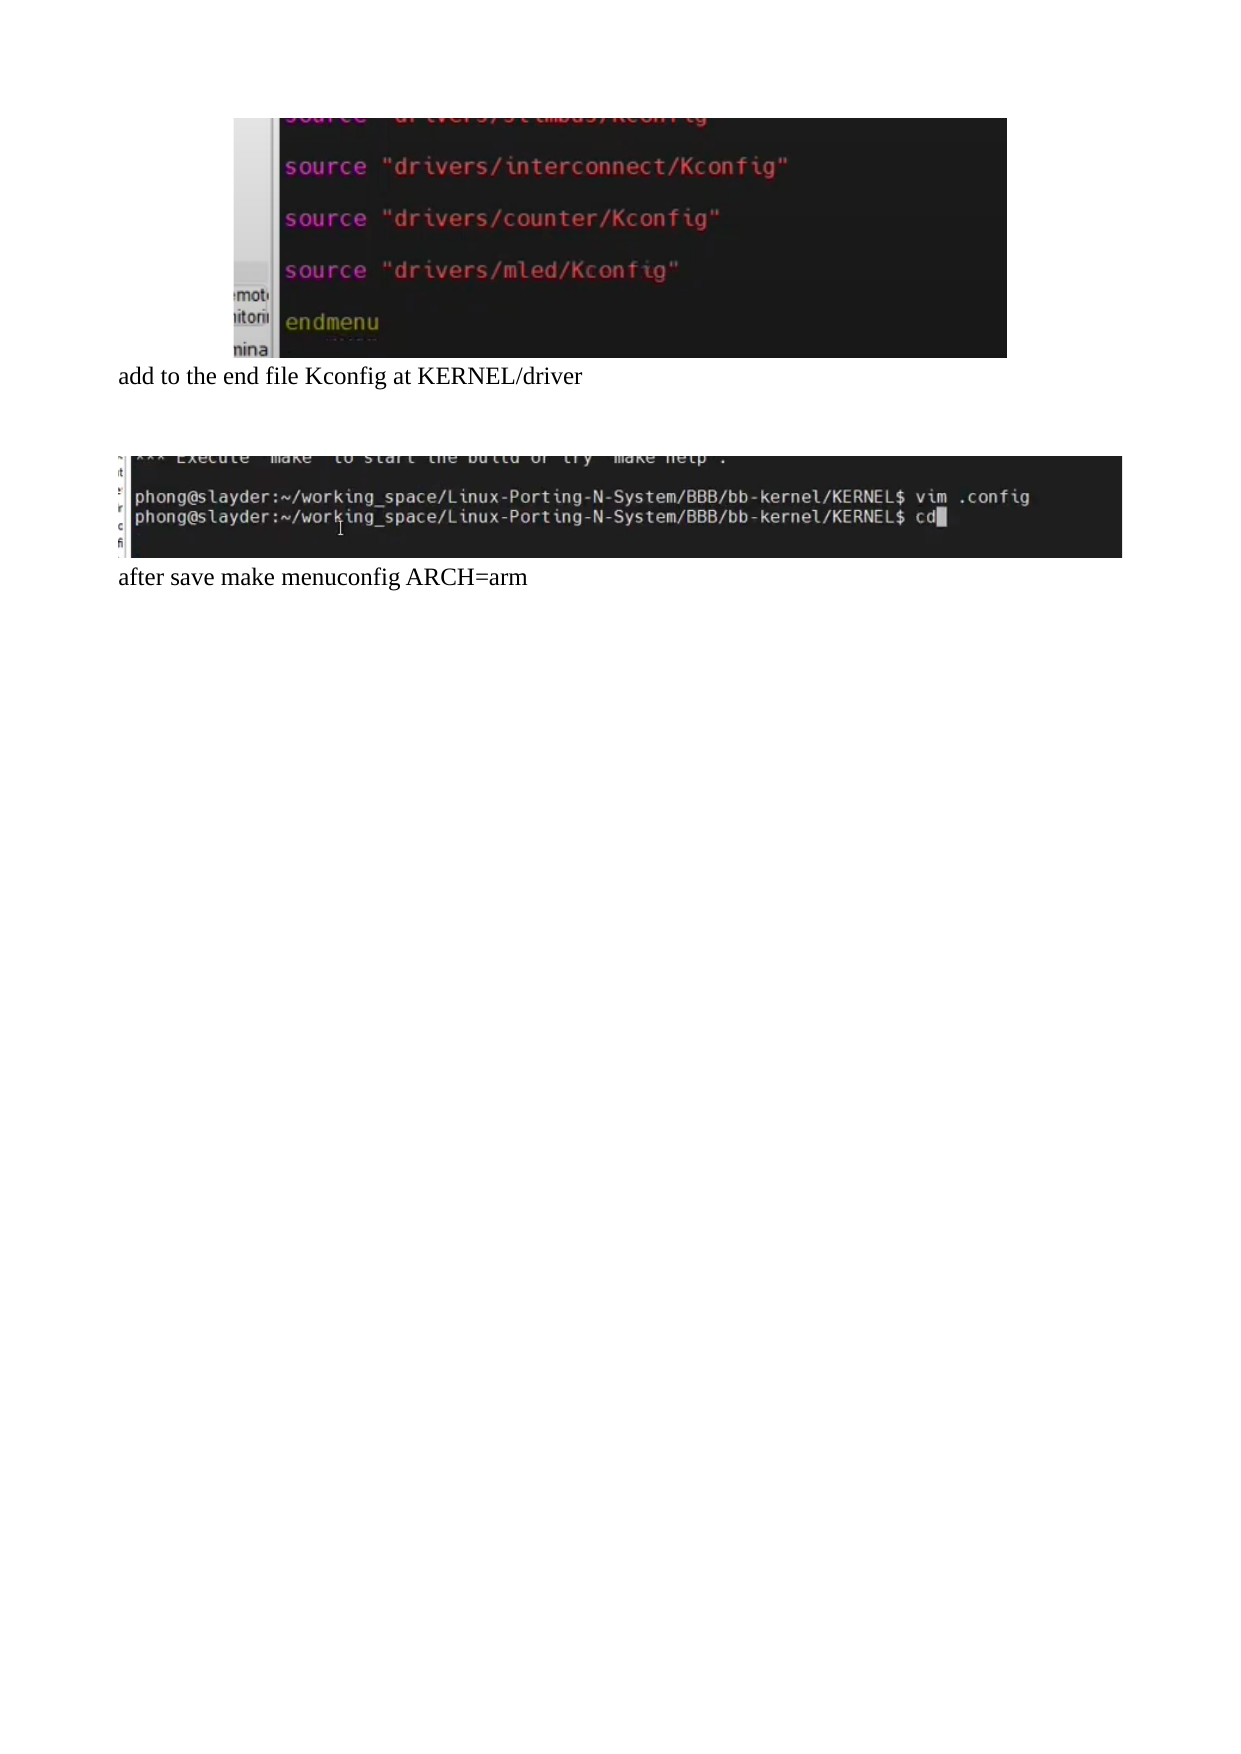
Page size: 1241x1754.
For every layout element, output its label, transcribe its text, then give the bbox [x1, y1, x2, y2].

picture [233, 118, 1007, 358]
text add to the end file Kconfig at KERNEL/driver [118, 118, 1122, 390]
text after save make menuconfig ARCH=arm [118, 558, 1122, 591]
picture [118, 456, 1123, 558]
